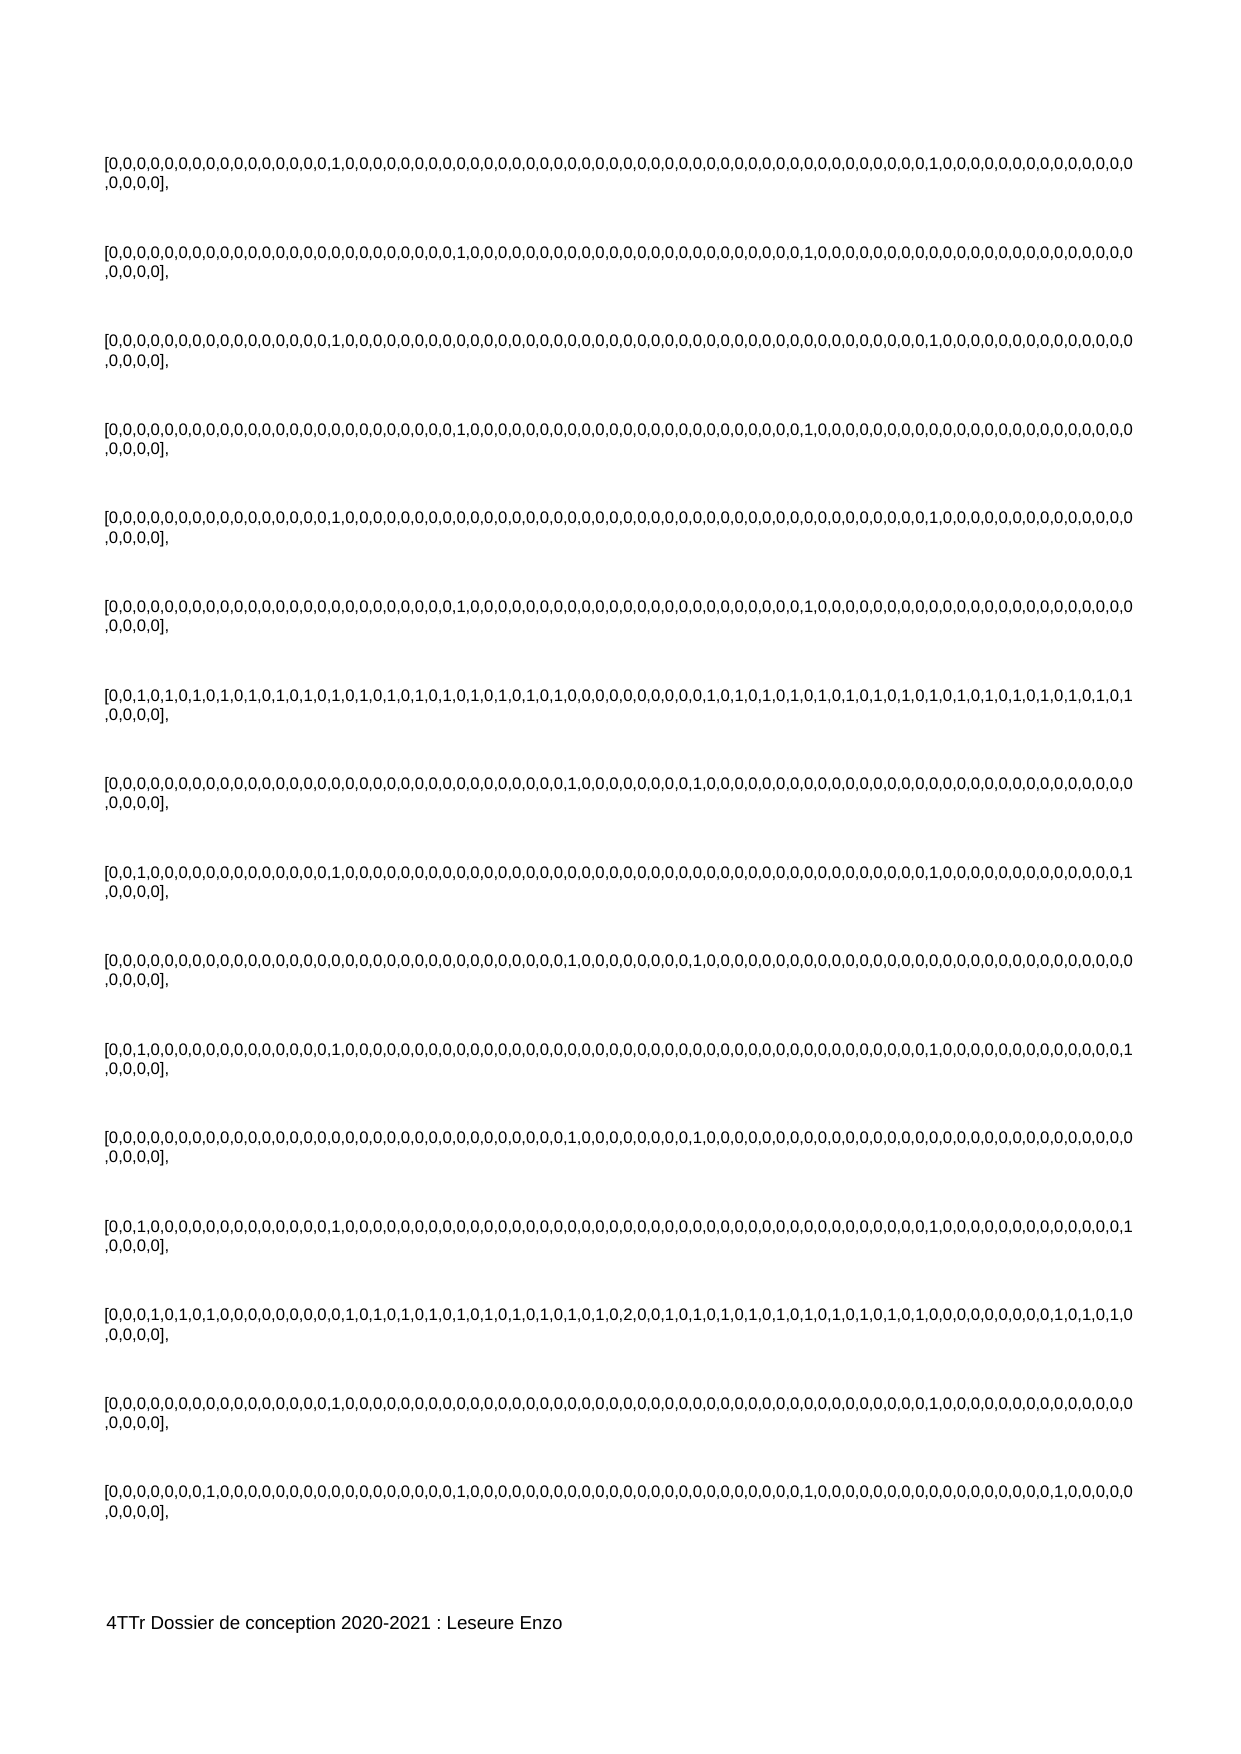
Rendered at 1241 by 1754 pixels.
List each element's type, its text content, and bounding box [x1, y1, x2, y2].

text [0,0,0,0,0,0,0,0,0,0,0,0,0,0,0,0,0,0,0,0,0,0,0,0,0,1,0,0,0,0,0,0,0,0,0,0,0,0,0,0,0,0,0,0,0,0,0,0,0,0,1,0,0,0,0,0,0,0,0,0,0,0,0,0,0,0,0,0,0,0,0,0,0,0,0,0,0,0], [104, 558, 1134, 635]
text [0,0,0,1,0,1,0,1,0,0,0,0,0,0,0,0,0,1,0,1,0,1,0,1,0,1,0,1,0,1,0,1,0,1,0,1,0,2,0,0,1,0,1,0,1,0,1,0,1,0,1,0,1,0,1,0,1,0,1,0,0,0,0,0,0,0,0,0,1,0,1,0,1,0,0,0,0,0], [104, 1267, 1134, 1343]
text [0,0,0,0,0,0,0,0,0,0,0,0,0,0,0,0,0,0,0,0,0,0,0,0,0,1,0,0,0,0,0,0,0,0,0,0,0,0,0,0,0,0,0,0,0,0,0,0,0,0,1,0,0,0,0,0,0,0,0,0,0,0,0,0,0,0,0,0,0,0,0,0,0,0,0,0,0,0], [104, 381, 1134, 458]
text [0,0,0,0,0,0,0,0,0,0,0,0,0,0,0,0,1,0,0,0,0,0,0,0,0,0,0,0,0,0,0,0,0,0,0,0,0,0,0,0,0,0,0,0,0,0,0,0,0,0,0,0,0,0,0,0,0,0,0,1,0,0,0,0,0,0,0,0,0,0,0,0,0,0,0,0,0,0], [104, 470, 1134, 547]
text [104, 1532, 1134, 1571]
text [0,0,0,0,0,0,0,0,0,0,0,0,0,0,0,0,0,0,0,0,0,0,0,0,0,0,0,0,0,0,0,0,0,1,0,0,0,0,0,0,0,0,1,0,0,0,0,0,0,0,0,0,0,0,0,0,0,0,0,0,0,0,0,0,0,0,0,0,0,0,0,0,0,0,0,0,0,0], [104, 913, 1134, 989]
text [0,0,1,0,0,0,0,0,0,0,0,0,0,0,0,0,1,0,0,0,0,0,0,0,0,0,0,0,0,0,0,0,0,0,0,0,0,0,0,0,0,0,0,0,0,0,0,0,0,0,0,0,0,0,0,0,0,0,0,1,0,0,0,0,0,0,0,0,0,0,0,0,0,1,0,0,0,0], [104, 1178, 1134, 1255]
text [0,0,1,0,0,0,0,0,0,0,0,0,0,0,0,0,1,0,0,0,0,0,0,0,0,0,0,0,0,0,0,0,0,0,0,0,0,0,0,0,0,0,0,0,0,0,0,0,0,0,0,0,0,0,0,0,0,0,0,1,0,0,0,0,0,0,0,0,0,0,0,0,0,1,0,0,0,0], [104, 1001, 1134, 1078]
text [0,0,0,0,0,0,0,0,0,0,0,0,0,0,0,0,1,0,0,0,0,0,0,0,0,0,0,0,0,0,0,0,0,0,0,0,0,0,0,0,0,0,0,0,0,0,0,0,0,0,0,0,0,0,0,0,0,0,0,1,0,0,0,0,0,0,0,0,0,0,0,0,0,0,0,0,0,0], [104, 154, 1134, 192]
text [0,0,0,0,0,0,0,0,0,0,0,0,0,0,0,0,0,0,0,0,0,0,0,0,0,0,0,0,0,0,0,0,0,1,0,0,0,0,0,0,0,0,1,0,0,0,0,0,0,0,0,0,0,0,0,0,0,0,0,0,0,0,0,0,0,0,0,0,0,0,0,0,0,0,0,0,0,0], [104, 736, 1134, 812]
text [0,0,0,0,0,0,0,0,0,0,0,0,0,0,0,0,0,0,0,0,0,0,0,0,0,0,0,0,0,0,0,0,0,1,0,0,0,0,0,0,0,0,1,0,0,0,0,0,0,0,0,0,0,0,0,0,0,0,0,0,0,0,0,0,0,0,0,0,0,0,0,0,0,0,0,0,0,0], [104, 1090, 1134, 1166]
text [0,0,0,0,0,0,0,0,0,0,0,0,0,0,0,0,1,0,0,0,0,0,0,0,0,0,0,0,0,0,0,0,0,0,0,0,0,0,0,0,0,0,0,0,0,0,0,0,0,0,0,0,0,0,0,0,0,0,0,1,0,0,0,0,0,0,0,0,0,0,0,0,0,0,0,0,0,0], [104, 293, 1134, 369]
text [0,0,0,0,0,0,0,0,0,0,0,0,0,0,0,0,0,0,0,0,0,0,0,0,0,1,0,0,0,0,0,0,0,0,0,0,0,0,0,0,0,0,0,0,0,0,0,0,0,0,1,0,0,0,0,0,0,0,0,0,0,0,0,0,0,0,0,0,0,0,0,0,0,0,0,0,0,0], [104, 204, 1134, 281]
text [0,0,0,0,0,0,0,0,0,0,0,0,0,0,0,0,1,0,0,0,0,0,0,0,0,0,0,0,0,0,0,0,0,0,0,0,0,0,0,0,0,0,0,0,0,0,0,0,0,0,0,0,0,0,0,0,0,0,0,1,0,0,0,0,0,0,0,0,0,0,0,0,0,0,0,0,0,0], [104, 1355, 1134, 1432]
text [0,0,0,0,0,0,0,1,0,0,0,0,0,0,0,0,0,0,0,0,0,0,0,0,0,1,0,0,0,0,0,0,0,0,0,0,0,0,0,0,0,0,0,0,0,0,0,0,0,0,1,0,0,0,0,0,0,0,0,0,0,0,0,0,0,0,0,0,1,0,0,0,0,0,0,0,0,0], [104, 1444, 1134, 1521]
text [0,0,1,0,0,0,0,0,0,0,0,0,0,0,0,0,1,0,0,0,0,0,0,0,0,0,0,0,0,0,0,0,0,0,0,0,0,0,0,0,0,0,0,0,0,0,0,0,0,0,0,0,0,0,0,0,0,0,0,1,0,0,0,0,0,0,0,0,0,0,0,0,0,1,0,0,0,0], [104, 824, 1134, 901]
text [0,0,1,0,1,0,1,0,1,0,1,0,1,0,1,0,1,0,1,0,1,0,1,0,1,0,1,0,1,0,1,0,1,0,0,0,0,0,0,0,0,0,0,1,0,1,0,1,0,1,0,1,0,1,0,1,0,1,0,1,0,1,0,1,0,1,0,1,0,1,0,1,0,1,0,0,0,0], [104, 647, 1134, 724]
